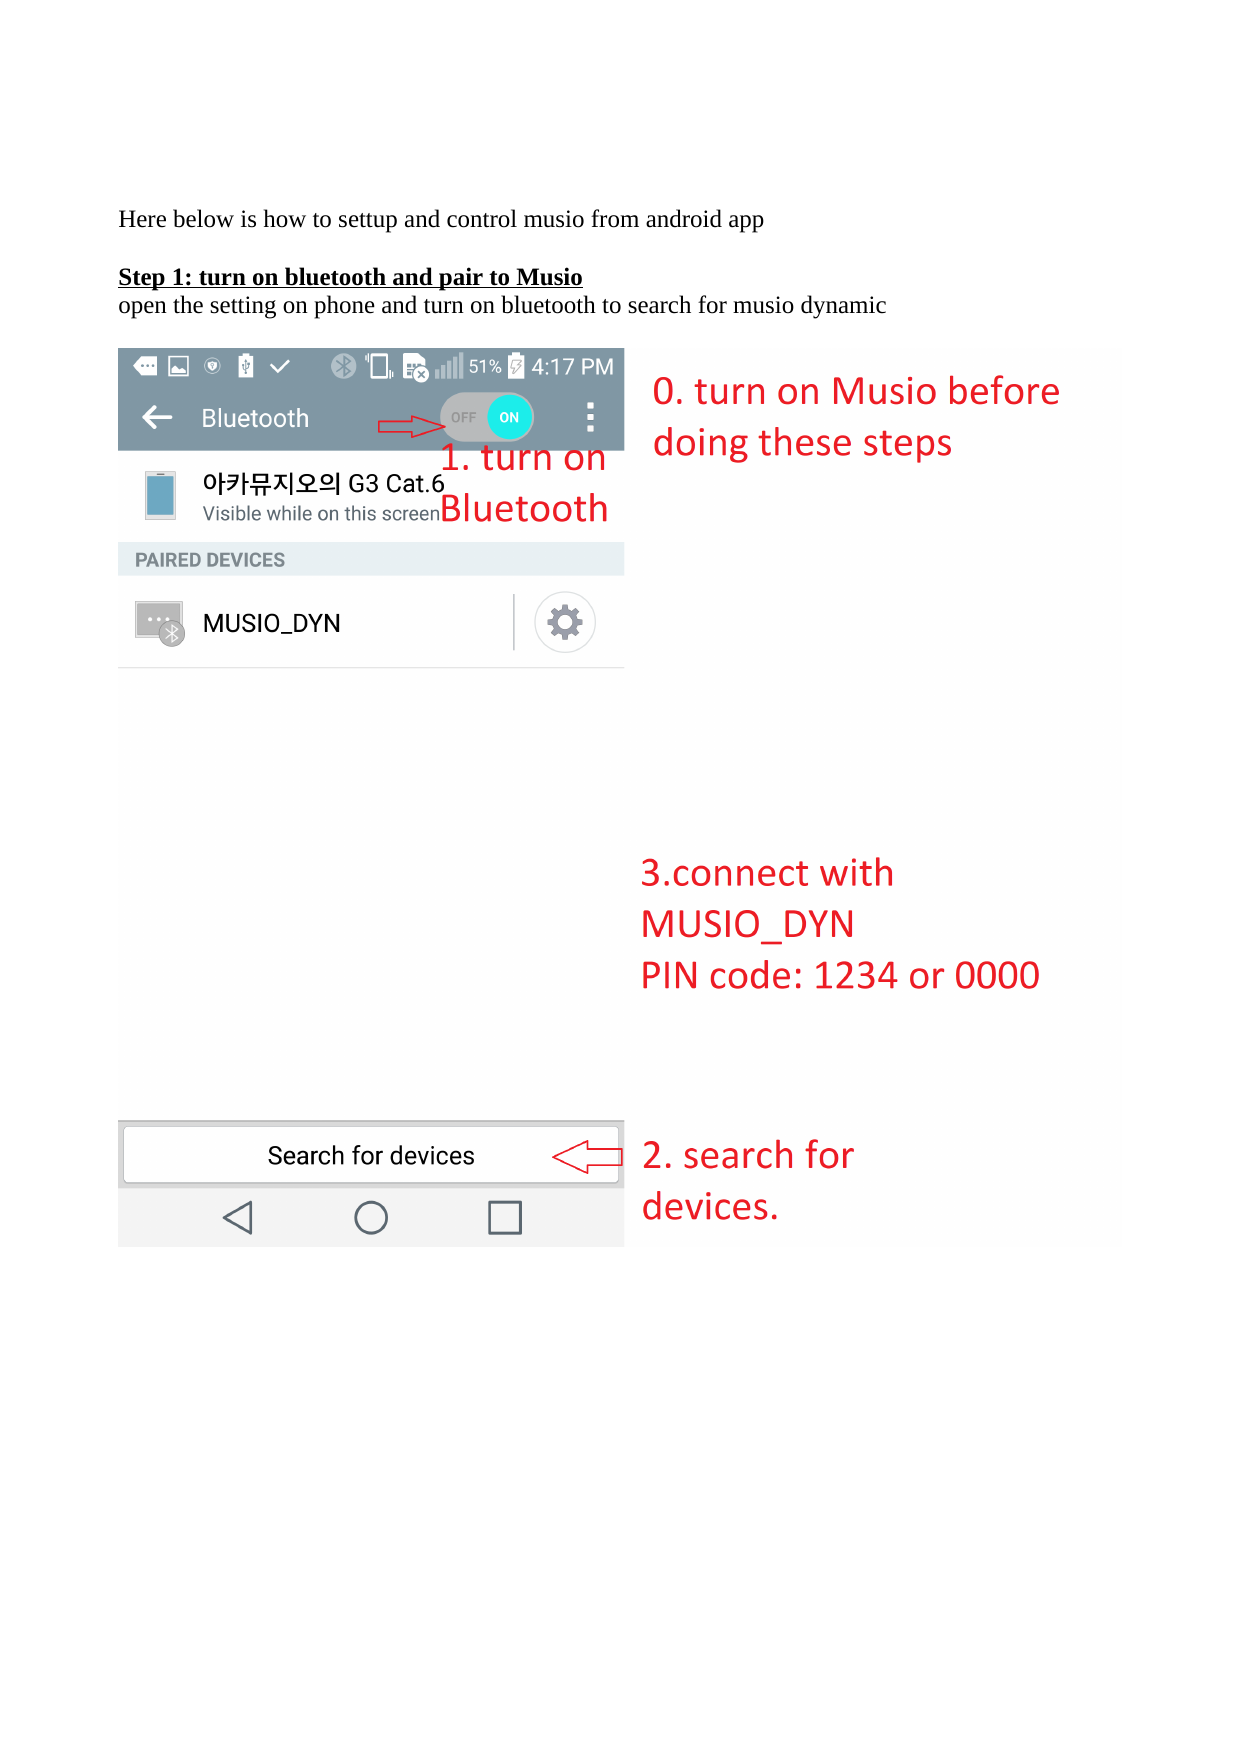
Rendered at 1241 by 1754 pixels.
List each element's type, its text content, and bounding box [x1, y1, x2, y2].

picture [118, 348, 1123, 1247]
text Here below is how to settup and control musio from android app [118, 204, 1122, 233]
text open the setting on phone and turn on bluetooth to search for musio dynamic [118, 291, 1122, 319]
text Step 1: turn on bluetooth and pair to Musio [118, 262, 1122, 291]
